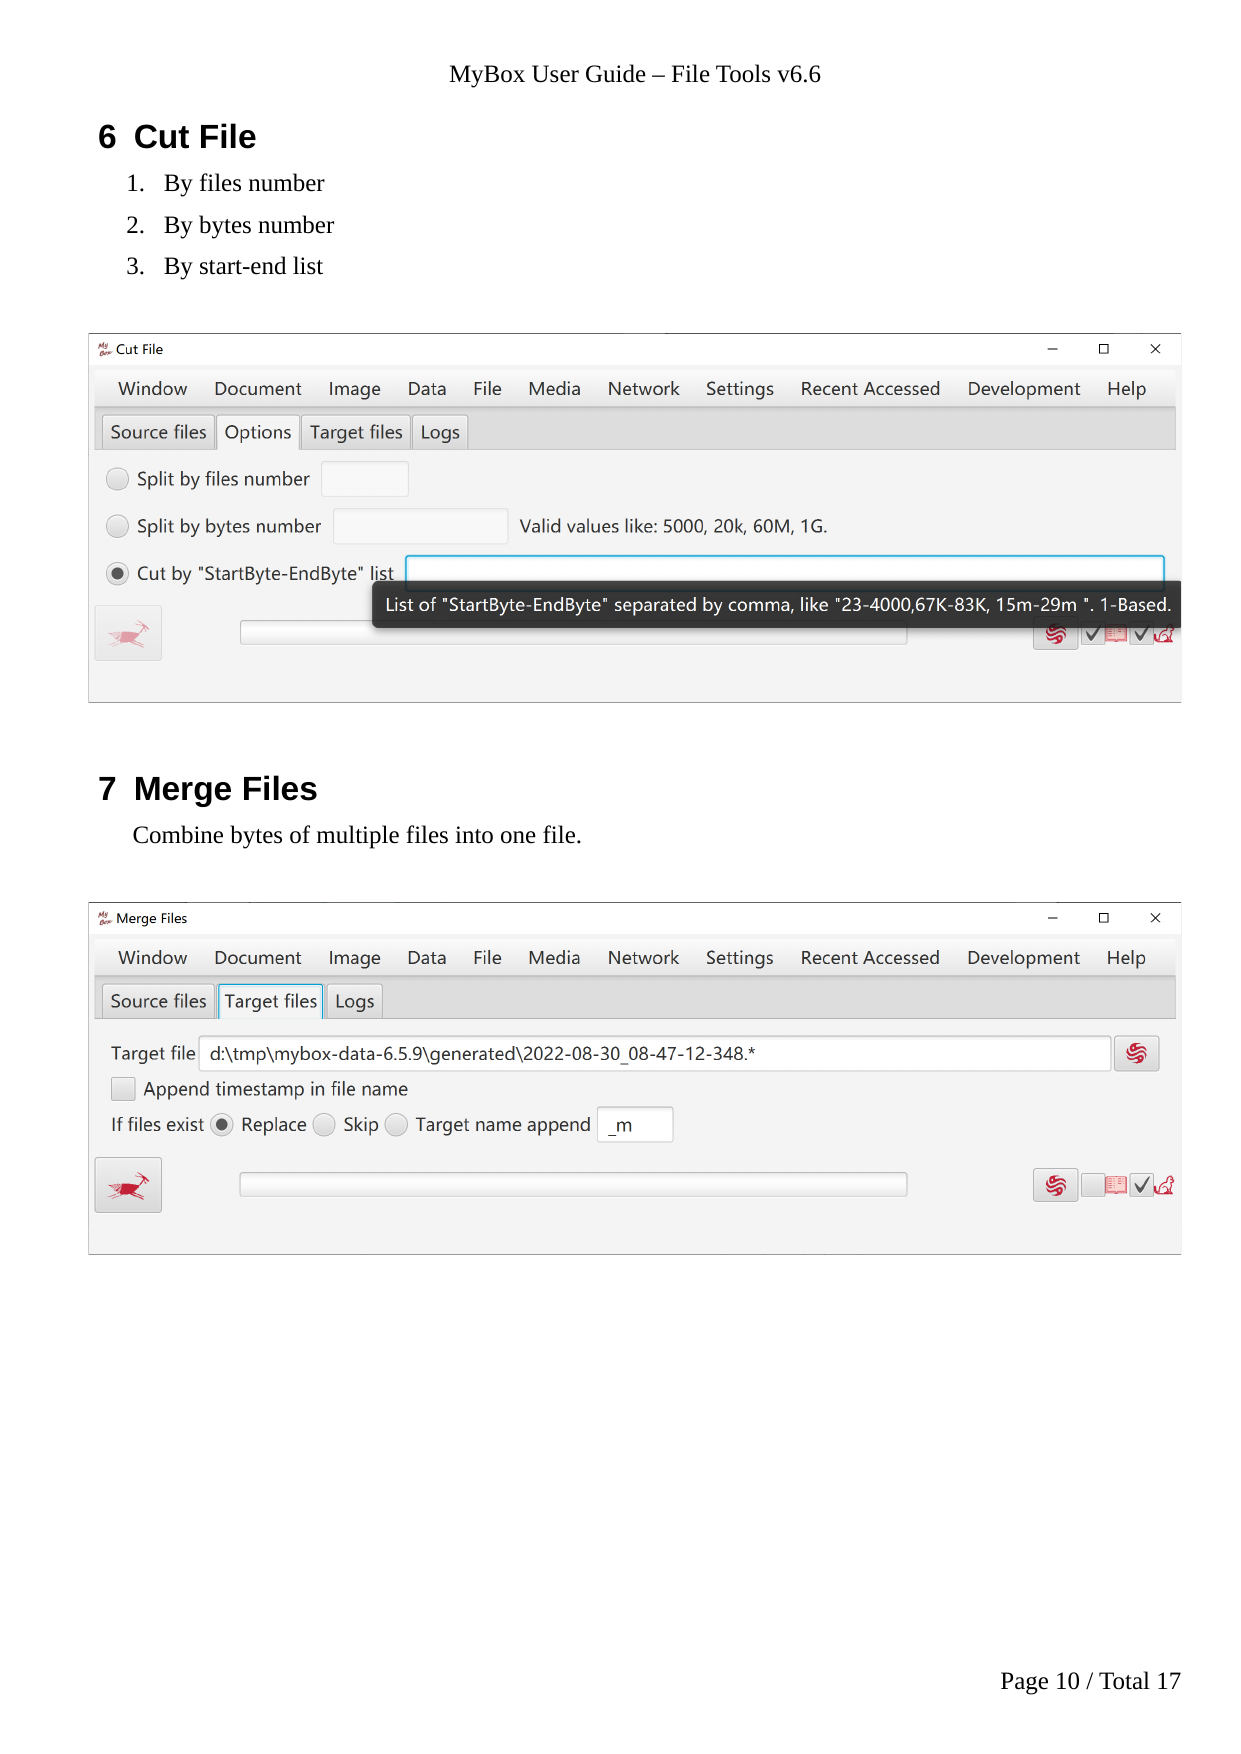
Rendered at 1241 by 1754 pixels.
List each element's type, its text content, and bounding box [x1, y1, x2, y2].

picture [88, 902, 1182, 1255]
list By files number [126, 168, 1181, 197]
subtitle Merge Files [88, 769, 1181, 808]
subtitle Cut File [88, 117, 1181, 156]
text Combine bytes of multiple files into one file. [88, 820, 1181, 849]
list By bytes number [126, 210, 1181, 238]
picture [88, 333, 1182, 703]
list By start-end list [126, 251, 1181, 280]
